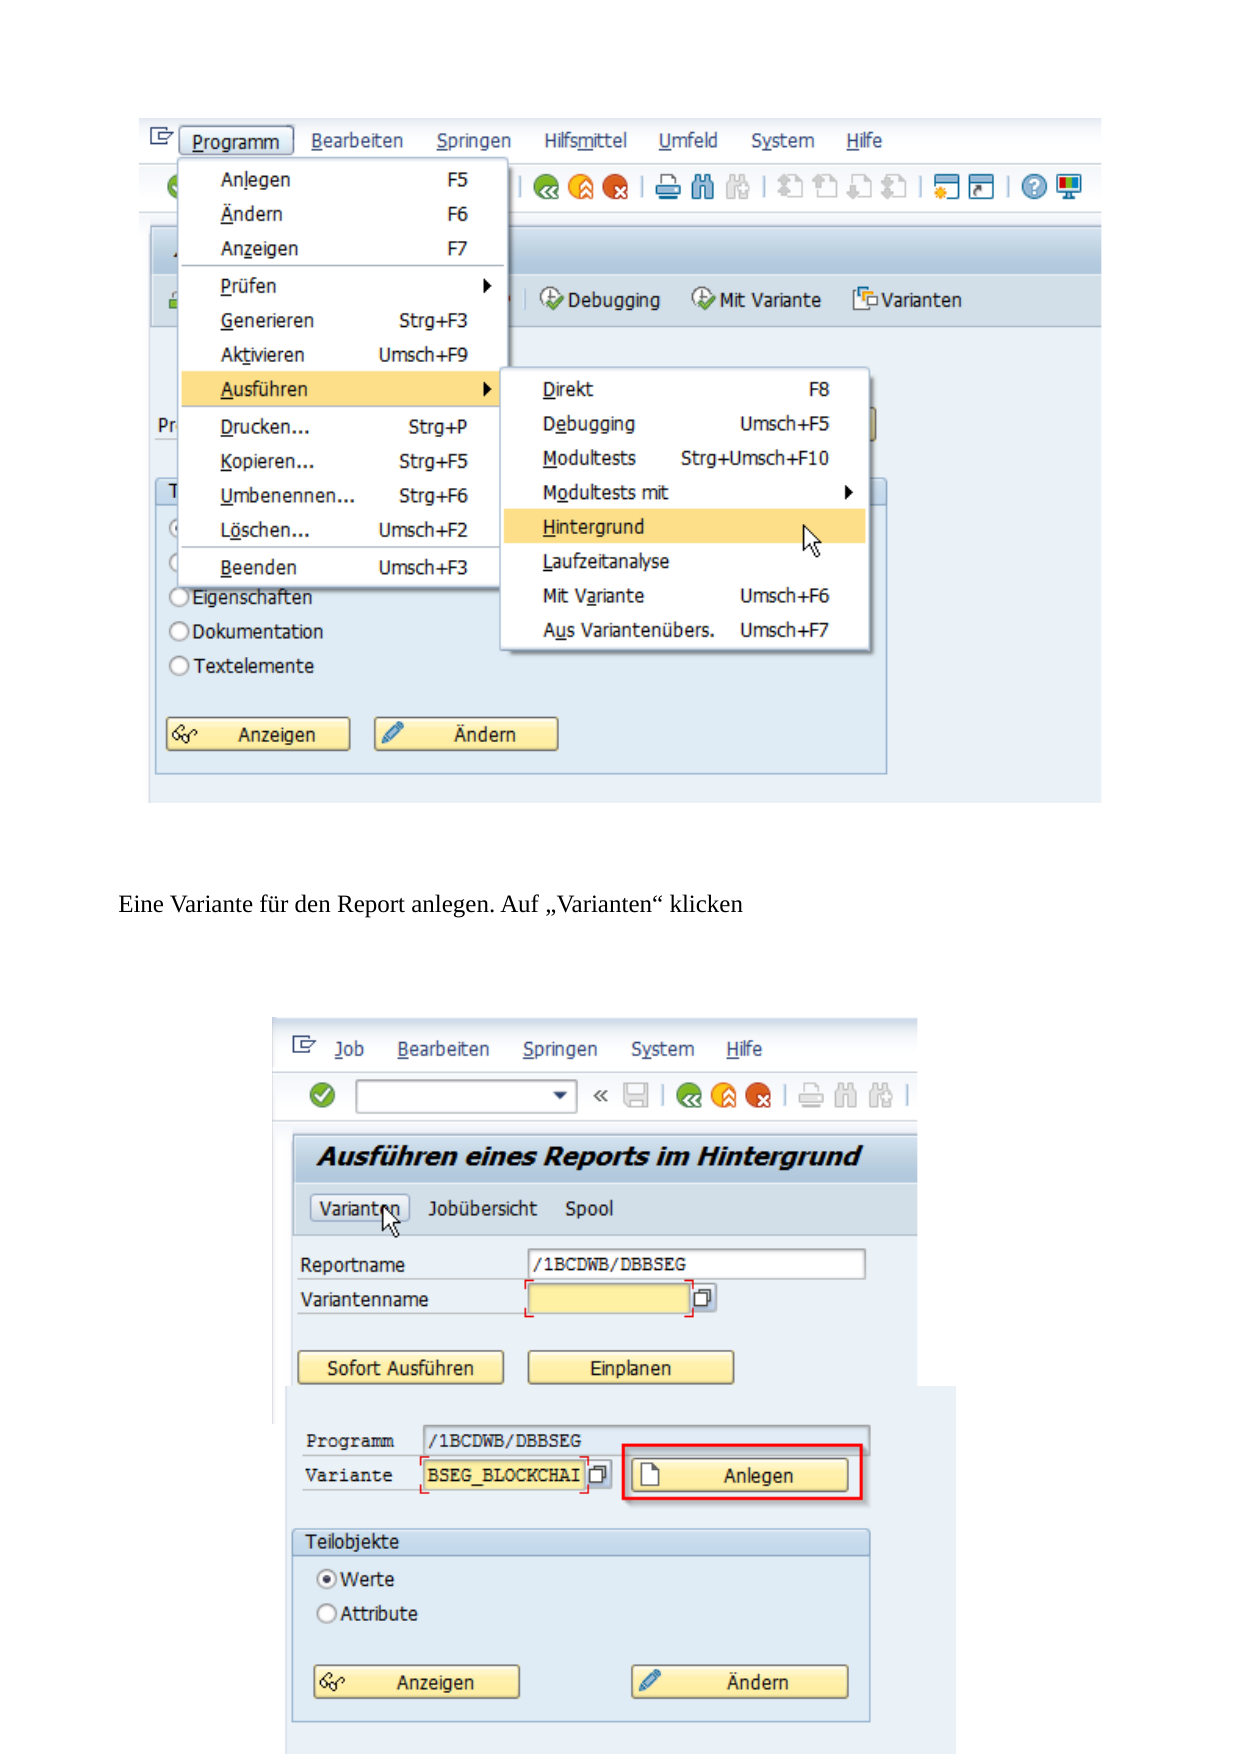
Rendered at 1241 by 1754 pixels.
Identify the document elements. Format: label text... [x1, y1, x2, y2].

picture [272, 1017, 957, 1754]
text Eine Variante für den Report anlegen. Auf „Varianten“ klicken [118, 889, 1122, 918]
picture [138, 118, 1102, 803]
